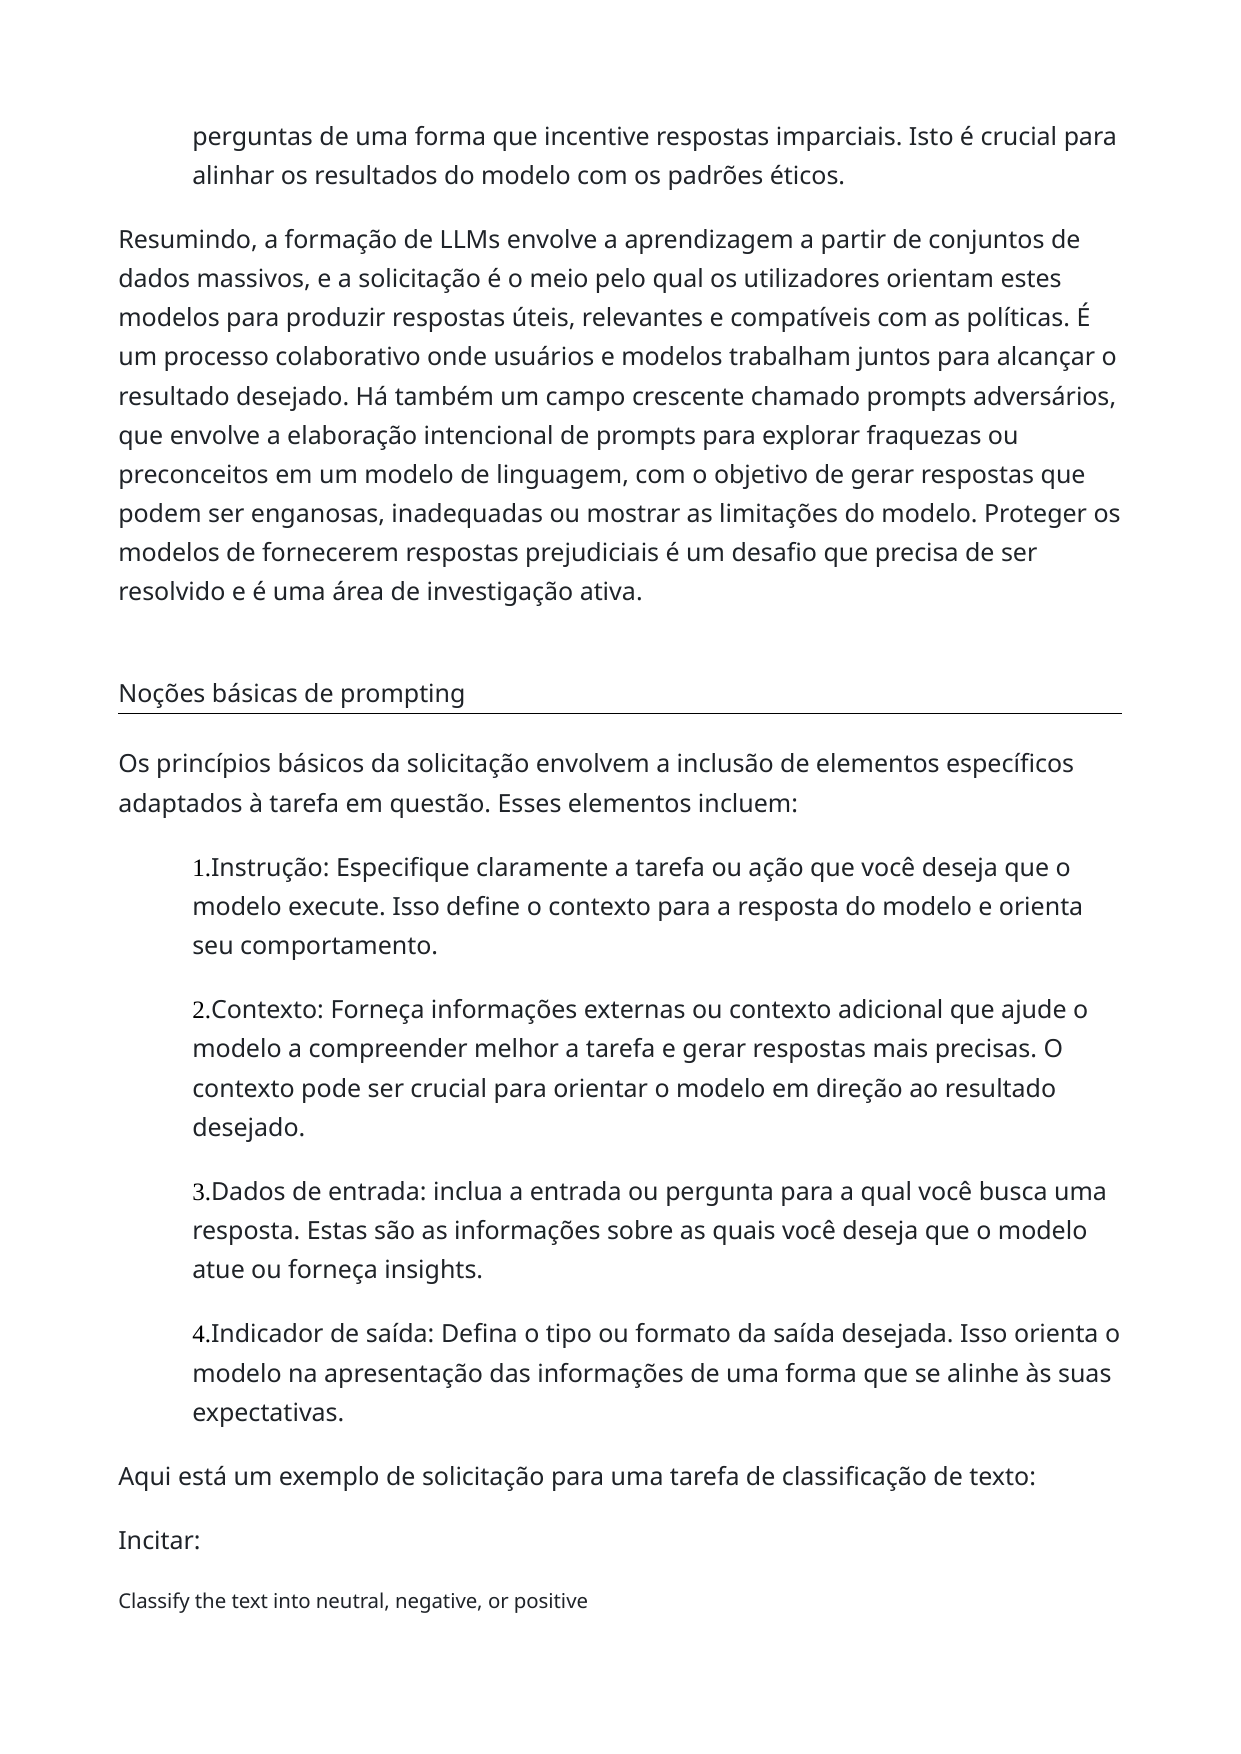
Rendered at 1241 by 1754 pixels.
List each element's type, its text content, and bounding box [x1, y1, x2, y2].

text Classify the text into neutral, negative, or positive [118, 1587, 1122, 1615]
list Dados de entrada: inclua a entrada ou pergunta para a qual você busca uma resposta. Estas são as informações sobre as quais você deseja que o modelo atue ou forneça insights. [118, 1174, 1122, 1286]
list Instrução: Especifique claramente a tarefa ou ação que você deseja que o modelo execute. Isso define o contexto para a resposta do modelo e orienta seu comportamento. [118, 849, 1122, 962]
list perguntas de uma forma que incentive respostas imparciais. Isto é crucial para alinhar os resultados do modelo com os padrões éticos. [118, 118, 1122, 191]
text Os princípios básicos da solicitação envolvem a inclusão de elementos específicos adaptados à tarefa em questão. Esses elementos incluem: [118, 746, 1122, 819]
list Contexto: Forneça informações externas ou contexto adicional que ajude o modelo a compreender melhor a tarefa e gerar respostas mais precisas. O contexto pode ser crucial para orientar o modelo em direção ao resultado desejado. [118, 992, 1122, 1143]
subtitle Noções básicas de prompting [118, 676, 1122, 713]
text Incitar: [118, 1523, 1122, 1557]
text Resumindo, a formação de LLMs envolve a aprendizagem a partir de conjuntos de dados massivos, e a solicitação é o meio pelo qual os utilizadores orientam estes modelos para produzir respostas úteis, relevantes e compatíveis com as políticas. É um processo colaborativo onde usuários e modelos trabalham juntos para alcançar o resultado desejado. Há também um campo crescente chamado prompts adversários, que envolve a elaboração intencional de prompts para explorar fraquezas ou preconceitos em um modelo de linguagem, com o objetivo de gerar respostas que podem ser enganosas, inadequadas ou mostrar as limitações do modelo. Proteger os modelos de fornecerem respostas prejudiciais é um desafio que precisa de ser resolvido e é uma área de investigação ativa. [118, 221, 1122, 608]
text Aqui está um exemplo de solicitação para uma tarefa de classificação de texto: [118, 1459, 1122, 1493]
list Indicador de saída: Defina o tipo ou formato da saída desejada. Isso orienta o modelo na apresentação das informações de uma forma que se alinhe às suas expectativas. [118, 1316, 1122, 1428]
